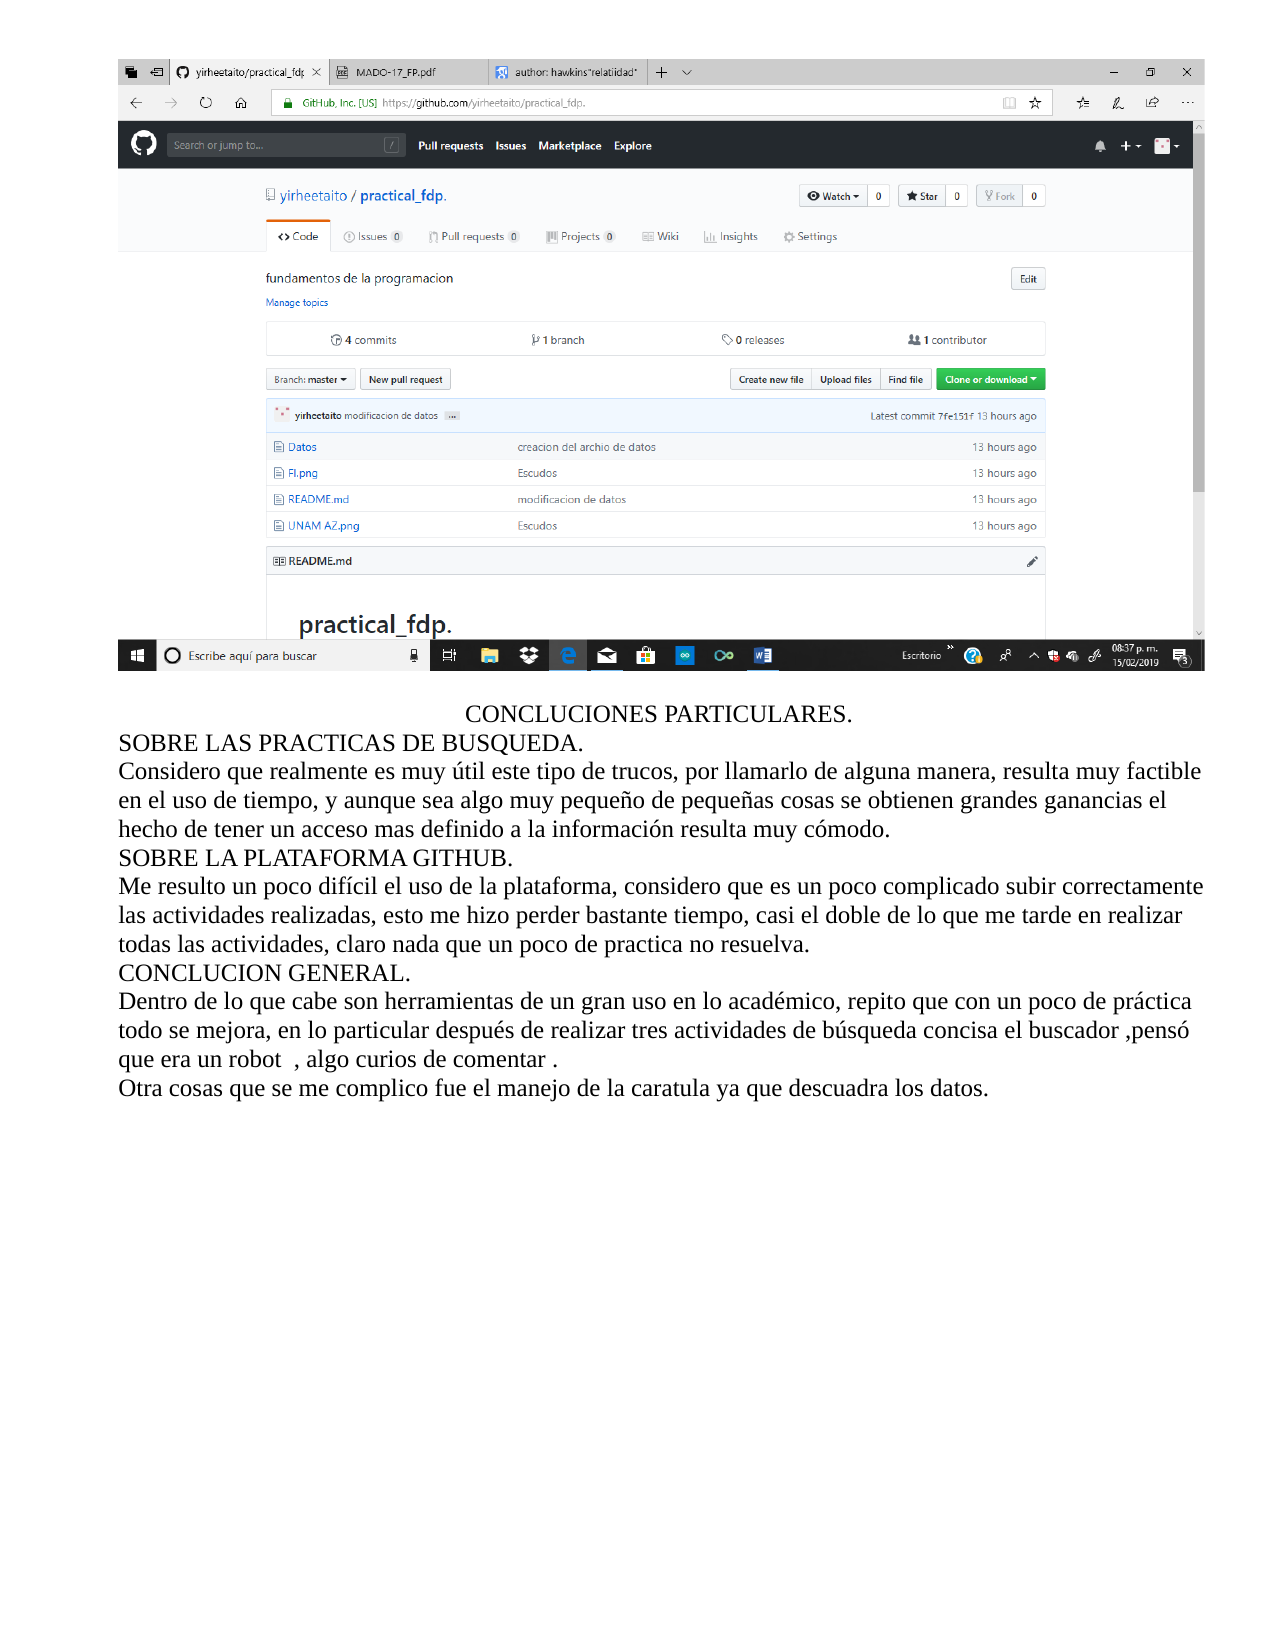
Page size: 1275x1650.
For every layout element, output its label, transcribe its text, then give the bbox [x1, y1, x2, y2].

text CONCLUCION GENERAL. [118, 958, 1205, 986]
text SOBRE LAS PRACTICAS DE BUSQUEDA. [118, 728, 1205, 756]
text Me resulto un poco difícil el uso de la plataforma, considero que es un poco complicado subir correctamente las actividades realizadas, esto me hizo perder bastante tiempo, casi el doble de lo que me tarde en realizar todas las actividades, claro nada que un poco de practica no resuelva. [118, 871, 1205, 958]
text Considero que realmente es muy útil este tipo de trucos, por llamarlo de alguna manera, resulta muy factible en el uso de tiempo, y aunque sea algo muy pequeño de pequeñas cosas se obtienen grandes ganancias el hecho de tener un acceso mas definido a la información resulta muy cómodo. [118, 756, 1205, 843]
text CONCLUCIONES PARTICULARES. [118, 699, 1205, 728]
text Dentro de lo que cabe son herramientas de un gran uso en lo académico, repito que con un poco de práctica todo se mejora, en lo particular después de realizar tres actividades de búsqueda concisa el buscador ,pensó que era un robot , algo curios de comentar . [118, 986, 1205, 1073]
text SOBRE LA PLATAFORMA GITHUB. [118, 843, 1205, 871]
text Otra cosas que se me complico fue el manejo de la caratula ya que descuadra los datos. [118, 1073, 1205, 1101]
